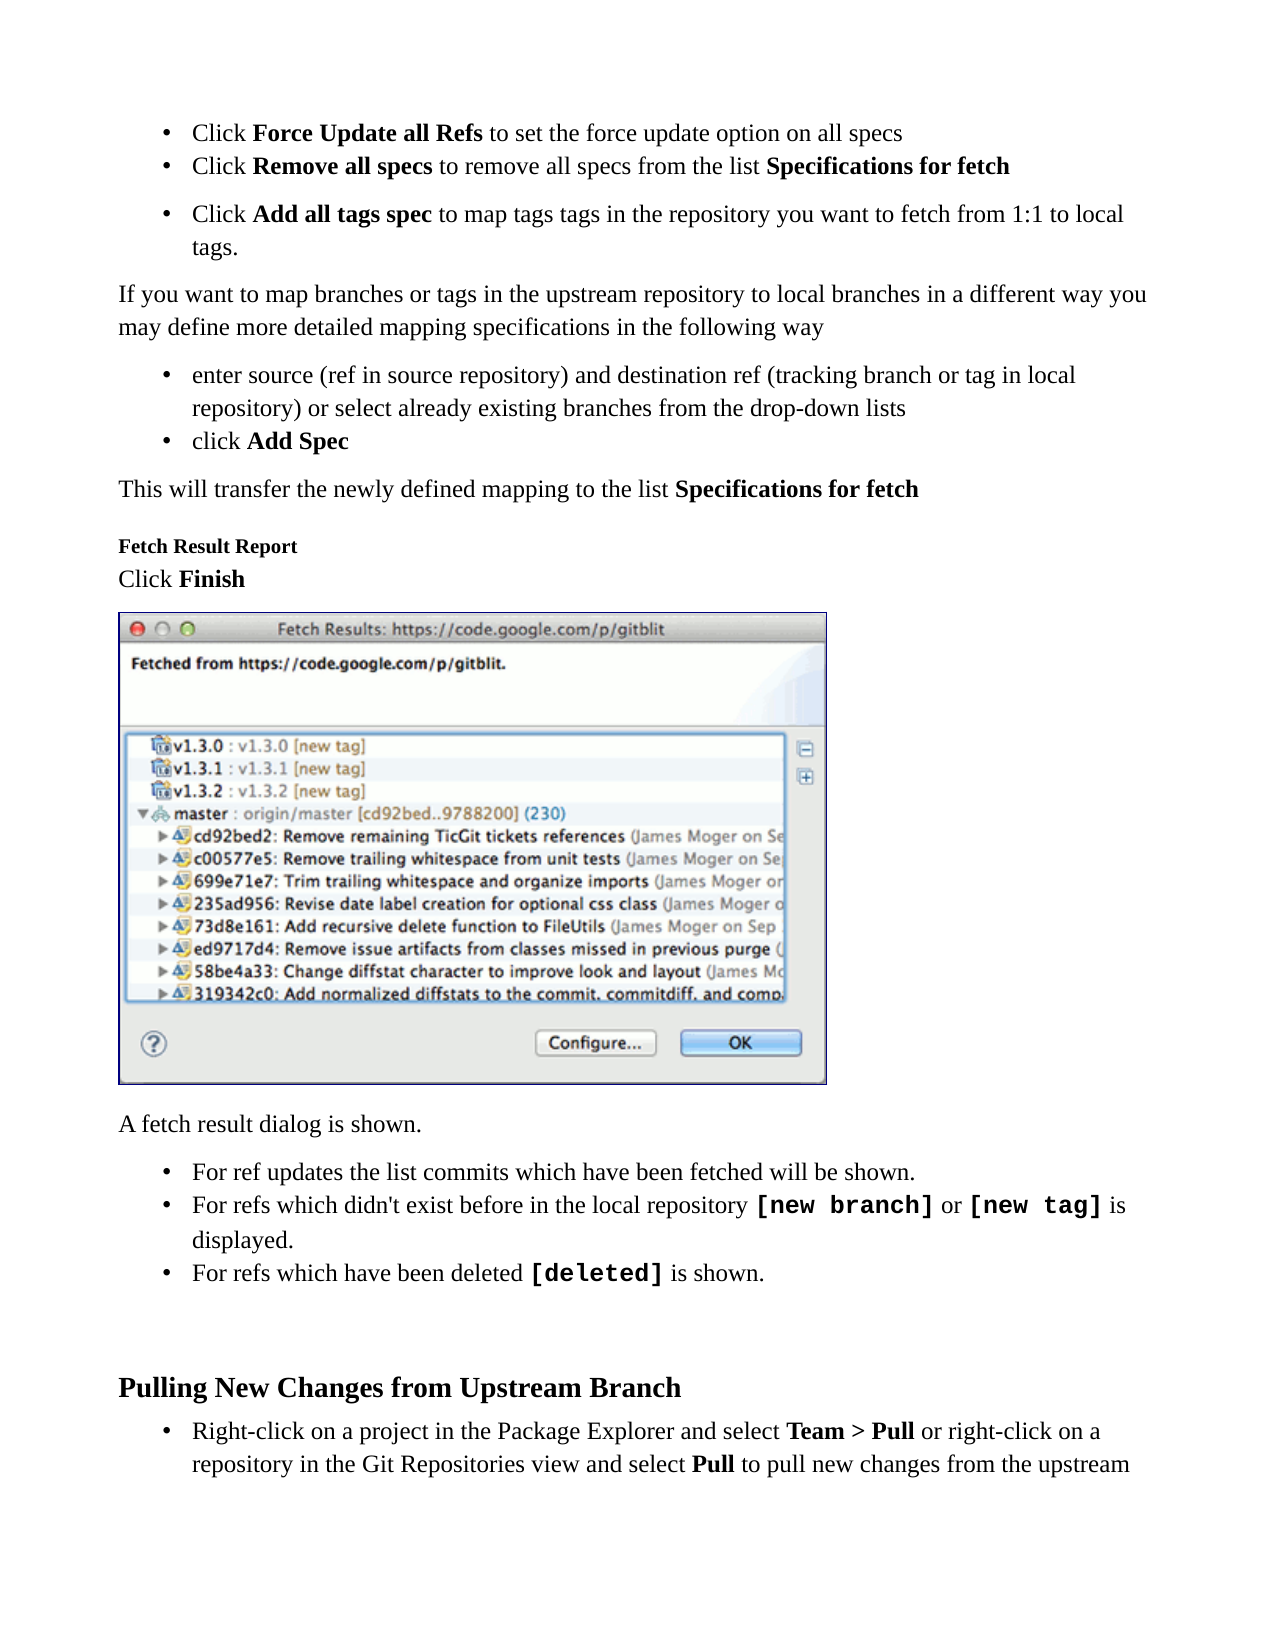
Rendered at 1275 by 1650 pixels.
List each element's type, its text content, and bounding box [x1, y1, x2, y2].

text A fetch result dialog is shown. [118, 1109, 1157, 1138]
picture [120, 613, 826, 1084]
list For refs which have been deleted [deleted] is shown. [162, 1258, 1157, 1289]
text This will transfer the newly defined mapping to the list Specifications for fetch [118, 474, 1157, 502]
list enter source (ref in source repository) and destination ref (tracking branch or tag in local repository) or select already existing branches from the drop-down lists [162, 360, 1157, 422]
list For ref updates the list commits which have been fetched will be shown. [162, 1157, 1157, 1186]
list click Add Spec [162, 426, 1157, 455]
subtitle Pulling New Changes from Upstream Branch [118, 1370, 1157, 1404]
list Right-click on a project in the Package Explorer and select Team > Pull or right-click on a repository in the Git Repositories view and select Pull to pull new changes from the upstream [162, 1416, 1157, 1478]
list Click Remove all specs to remove all specs from the list Specifications for fetch [162, 151, 1157, 180]
text If you want to map branches or tags in the upstream repository to local branches in a different way you may define more detailed mapping specifications in the following way [118, 279, 1157, 341]
text Click Finish [118, 564, 1157, 593]
subtitle Fetch Result Report [118, 534, 1157, 558]
list Click Add all tags spec to map tags tags in the repository you want to fetch from 1:1 to local tags. [162, 199, 1157, 261]
list For refs which didn't exist before in the local repository [new branch] or [new tag] is displayed. [162, 1190, 1157, 1254]
list Click Force Update all Refs to set the force update option on all specs [162, 118, 1157, 147]
